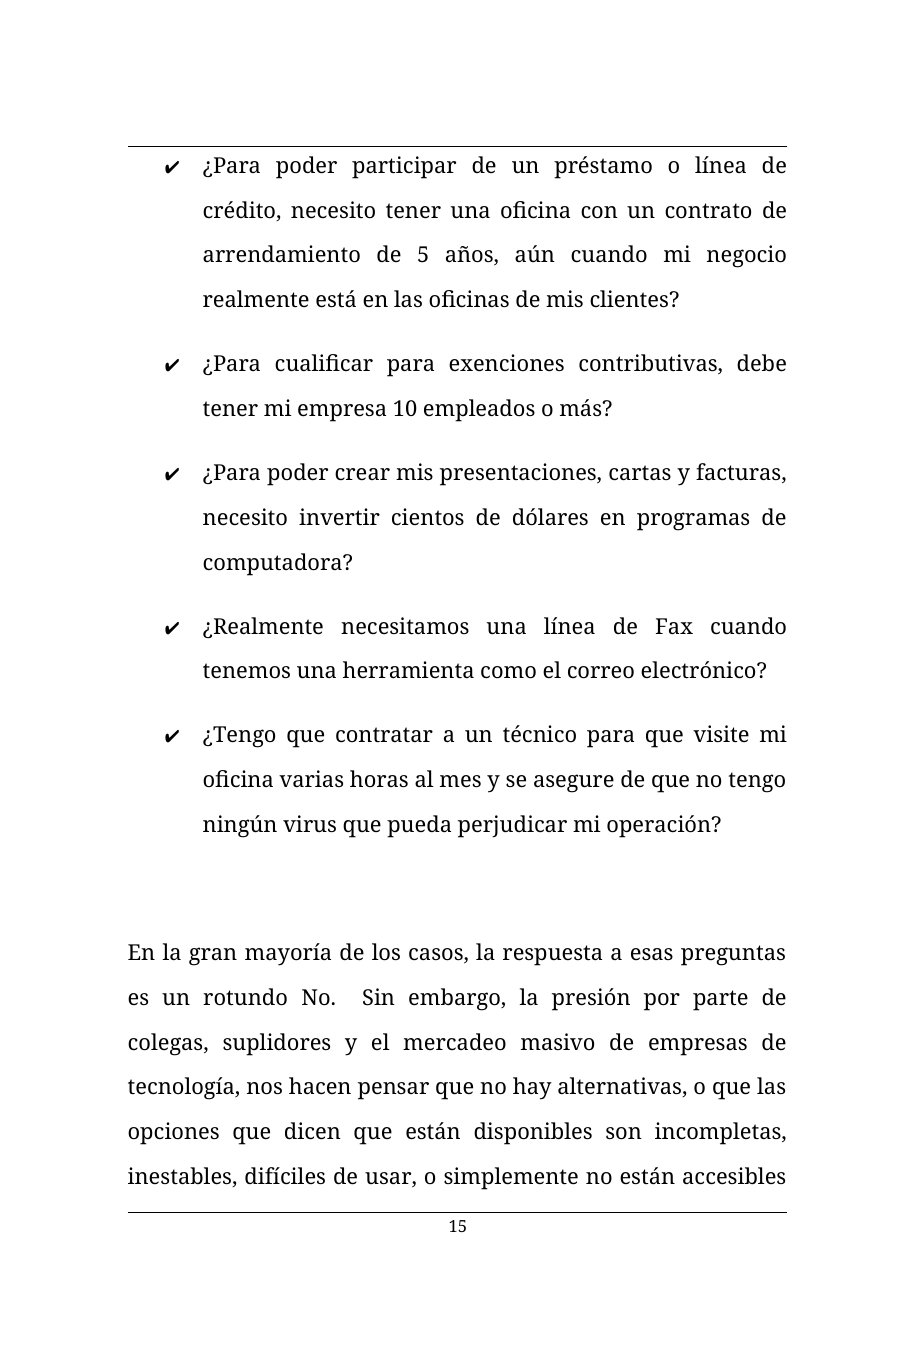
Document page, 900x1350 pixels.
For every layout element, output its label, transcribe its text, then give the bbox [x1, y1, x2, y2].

list ¿Tengo que contratar a un técnico para que visite mi oficina varias horas al mes y se asegure de que no tengo ningún virus que pueda perjudicar mi operación? [165, 719, 787, 839]
list ¿Para cualificar para exenciones contributivas, debe tener mi empresa 10 empleados o más? [165, 348, 787, 423]
list ¿Para poder participar de un préstamo o línea de crédito, necesito tener una oficina con un contrato de arrendamiento de 5 años, aún cuando mi negocio realmente está en las oficinas de mis clientes? [165, 150, 787, 314]
list ¿Realmente necesitamos una línea de Fax cuando tenemos una herramienta como el correo electrónico? [165, 611, 787, 685]
list ¿Para poder crear mis presentaciones, cartas y facturas, necesito invertir cientos de dólares en programas de computadora? [165, 457, 787, 576]
text En la gran mayoría de los casos, la respuesta a esas preguntas es un rotundo No. Sin embargo, la presión por parte de colegas, suplidores y el mercadeo masivo de empresas de tecnología, nos hacen pensar que no hay alternativas, o que las opciones que dicen que están disponibles son incompletas, inestables, difíciles de usar, o simplemente no están accesibles [127, 937, 787, 1190]
